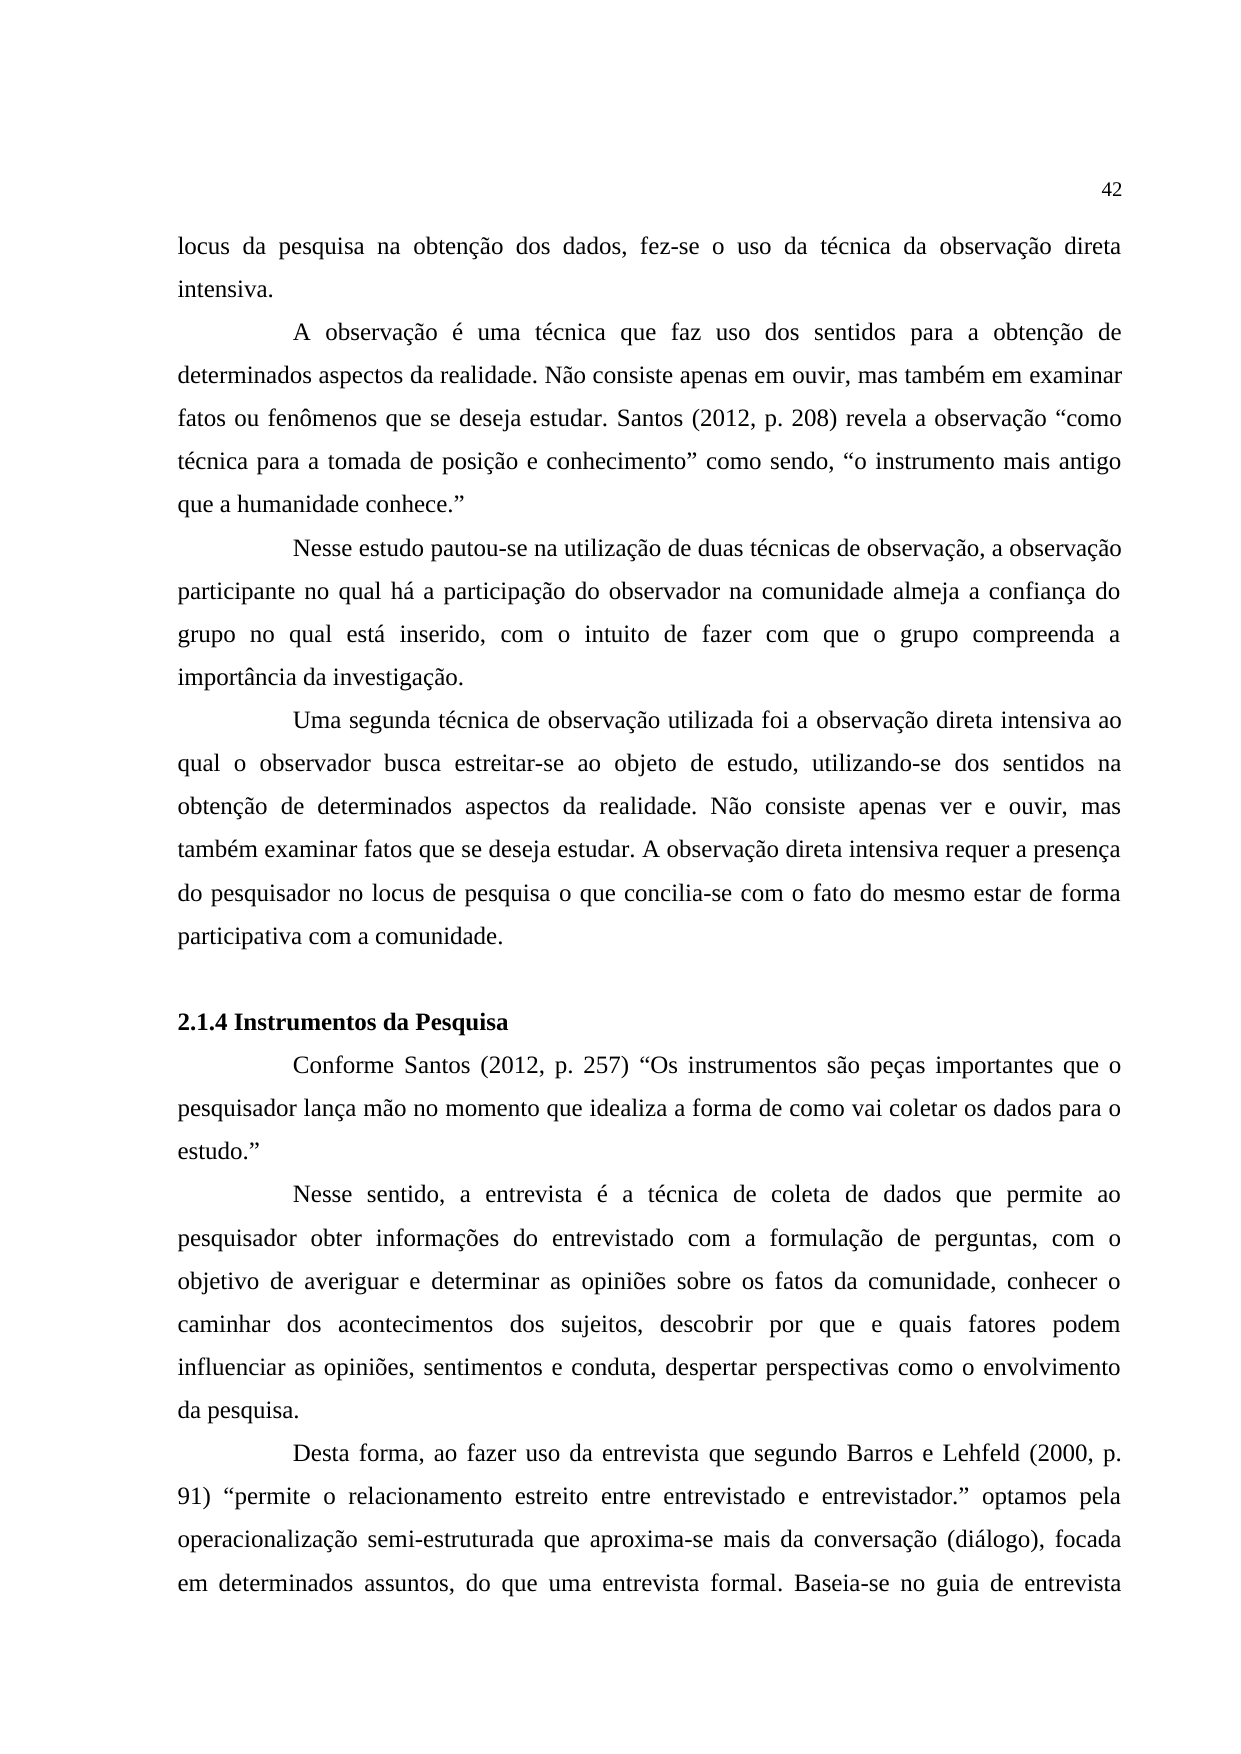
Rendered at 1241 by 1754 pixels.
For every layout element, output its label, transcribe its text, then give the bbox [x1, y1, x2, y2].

text 2.1.4 Instrumentos da Pesquisa [177, 1007, 1122, 1036]
text Uma segunda técnica de observação utilizada foi a observação direta intensiva ao qual o observador busca estreitar-se ao objeto de estudo, utilizando-se dos sentidos na obtenção de determinados aspectos da realidade. Não consiste apenas ver e ouvir, mas também examinar fatos que se deseja estudar. A observação direta intensiva requer a presença do pesquisador no locus de pesquisa o que concilia-se com o fato do mesmo estar de forma participativa com a comunidade. [177, 705, 1122, 949]
text Nesse estudo pautou-se na utilização de duas técnicas de observação, a observação participante no qual há a participação do observador na comunidade almeja a confiança do grupo no qual está inserido, com o intuito de fazer com que o grupo compreenda a importância da investigação. [177, 533, 1122, 691]
text A observação é uma técnica que faz uso dos sentidos para a obtenção de determinados aspectos da realidade. Não consiste apenas em ouvir, mas também em examinar fatos ou fenômenos que se deseja estudar. Santos (2012, p. 208) revela a observação “como técnica para a tomada de posição e conhecimento” como sendo, “o instrumento mais antigo que a humanidade conhece.” [177, 317, 1122, 518]
text Conforme Santos (2012, p. 257) “Os instrumentos são peças importantes que o pesquisador lança mão no momento que idealiza a forma de como vai coletar os dados para o estudo.” [177, 1050, 1122, 1165]
text Nesse sentido, a entrevista é a técnica de coleta de dados que permite ao pesquisador obter informações do entrevistado com a formulação de perguntas, com o objetivo de averiguar e determinar as opiniões sobre os fatos da comunidade, conhecer o caminhar dos acontecimentos dos sujeitos, descobrir por que e quais fatores podem influenciar as opiniões, sentimentos e conduta, despertar perspectivas como o envolvimento da pesquisa. [177, 1179, 1122, 1424]
text Desta forma, ao fazer uso da entrevista que segundo Barros e Lehfeld (2000, p. 91) “permite o relacionamento estreito entre entrevistado e entrevistador.” optamos pela operacionalização semi-estruturada que aproxima-se mais da conversação (diálogo), focada em determinados assuntos, do que uma entrevista formal. Baseia-se no guia de entrevista [177, 1438, 1122, 1596]
text locus da pesquisa na obtenção dos dados, fez-se o uso da técnica da observação direta intensiva. [177, 231, 1122, 303]
